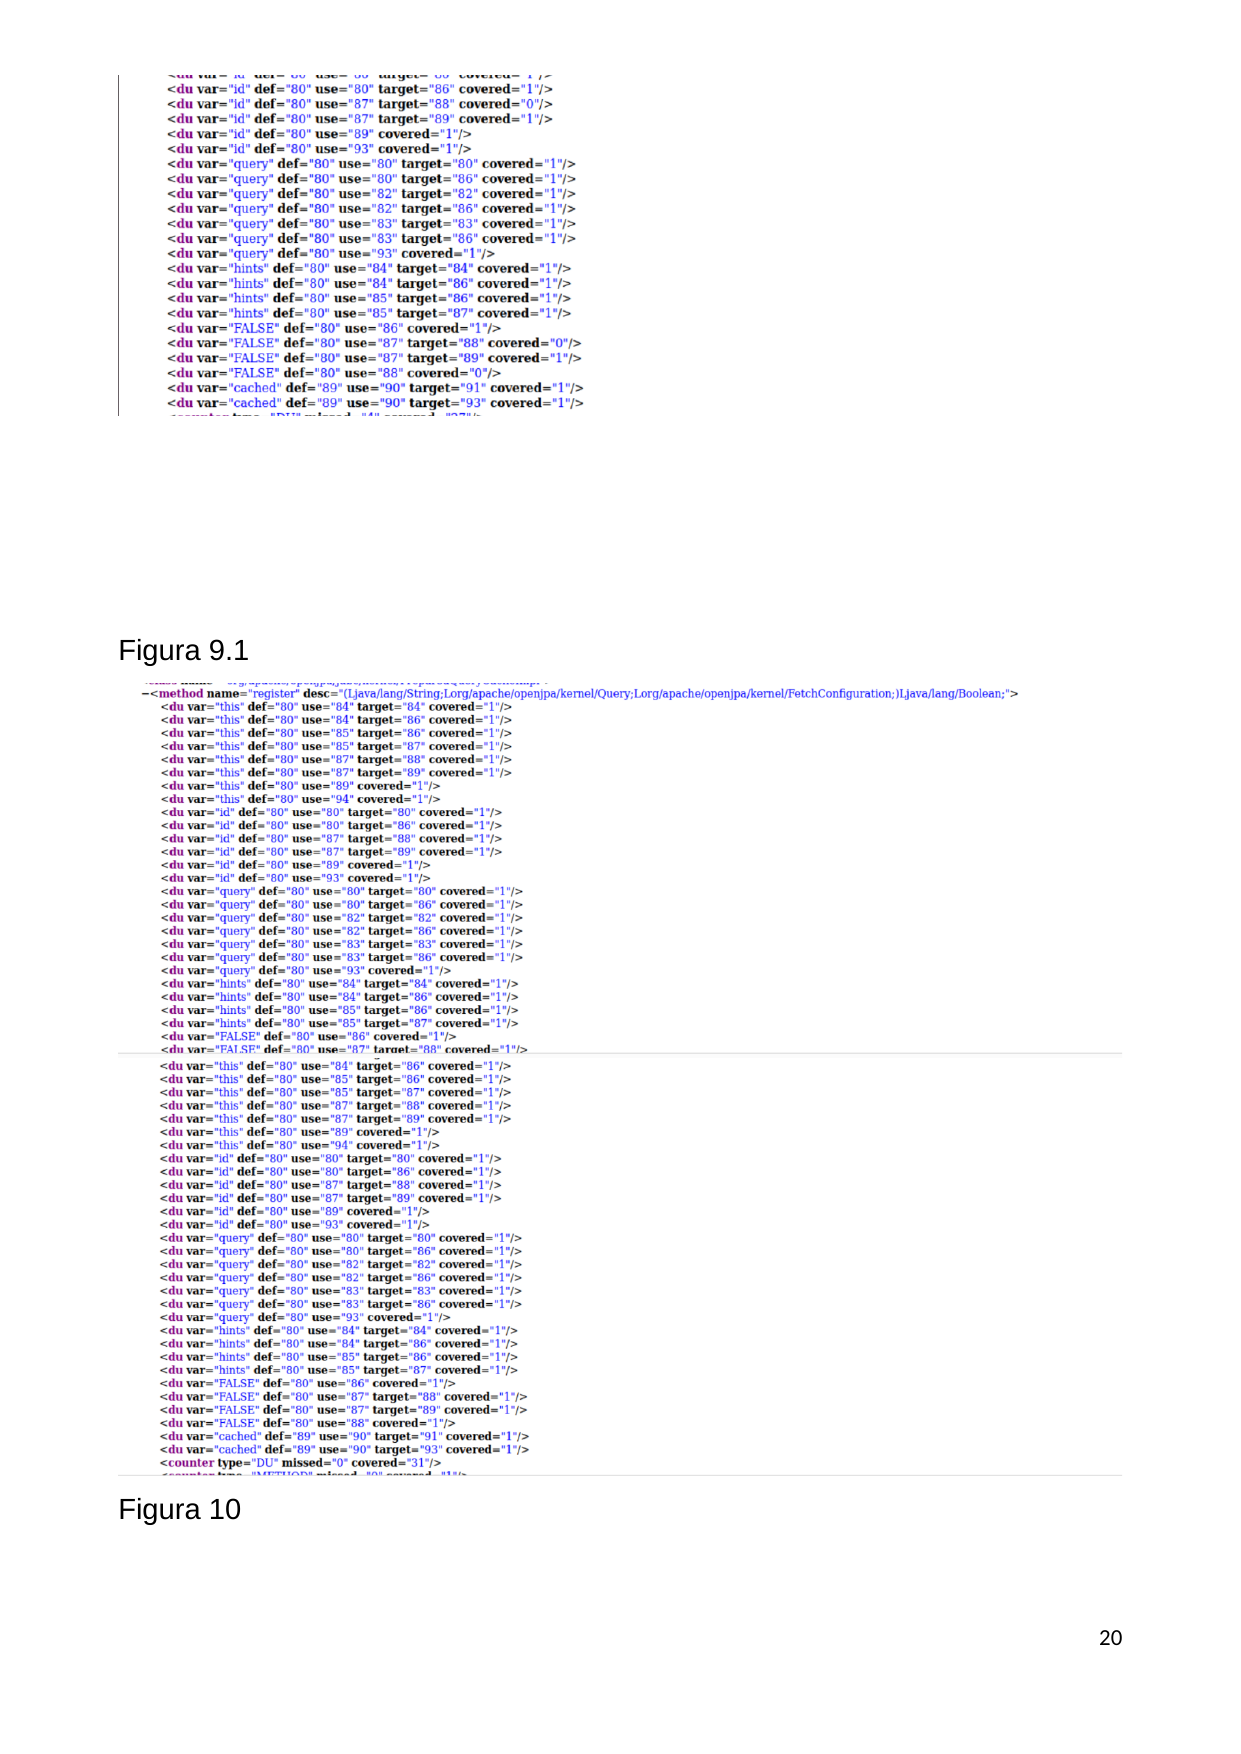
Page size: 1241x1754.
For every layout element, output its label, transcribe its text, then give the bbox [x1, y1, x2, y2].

text Figura 9.1 [118, 633, 1122, 666]
text Figura 10 [118, 1492, 1122, 1525]
